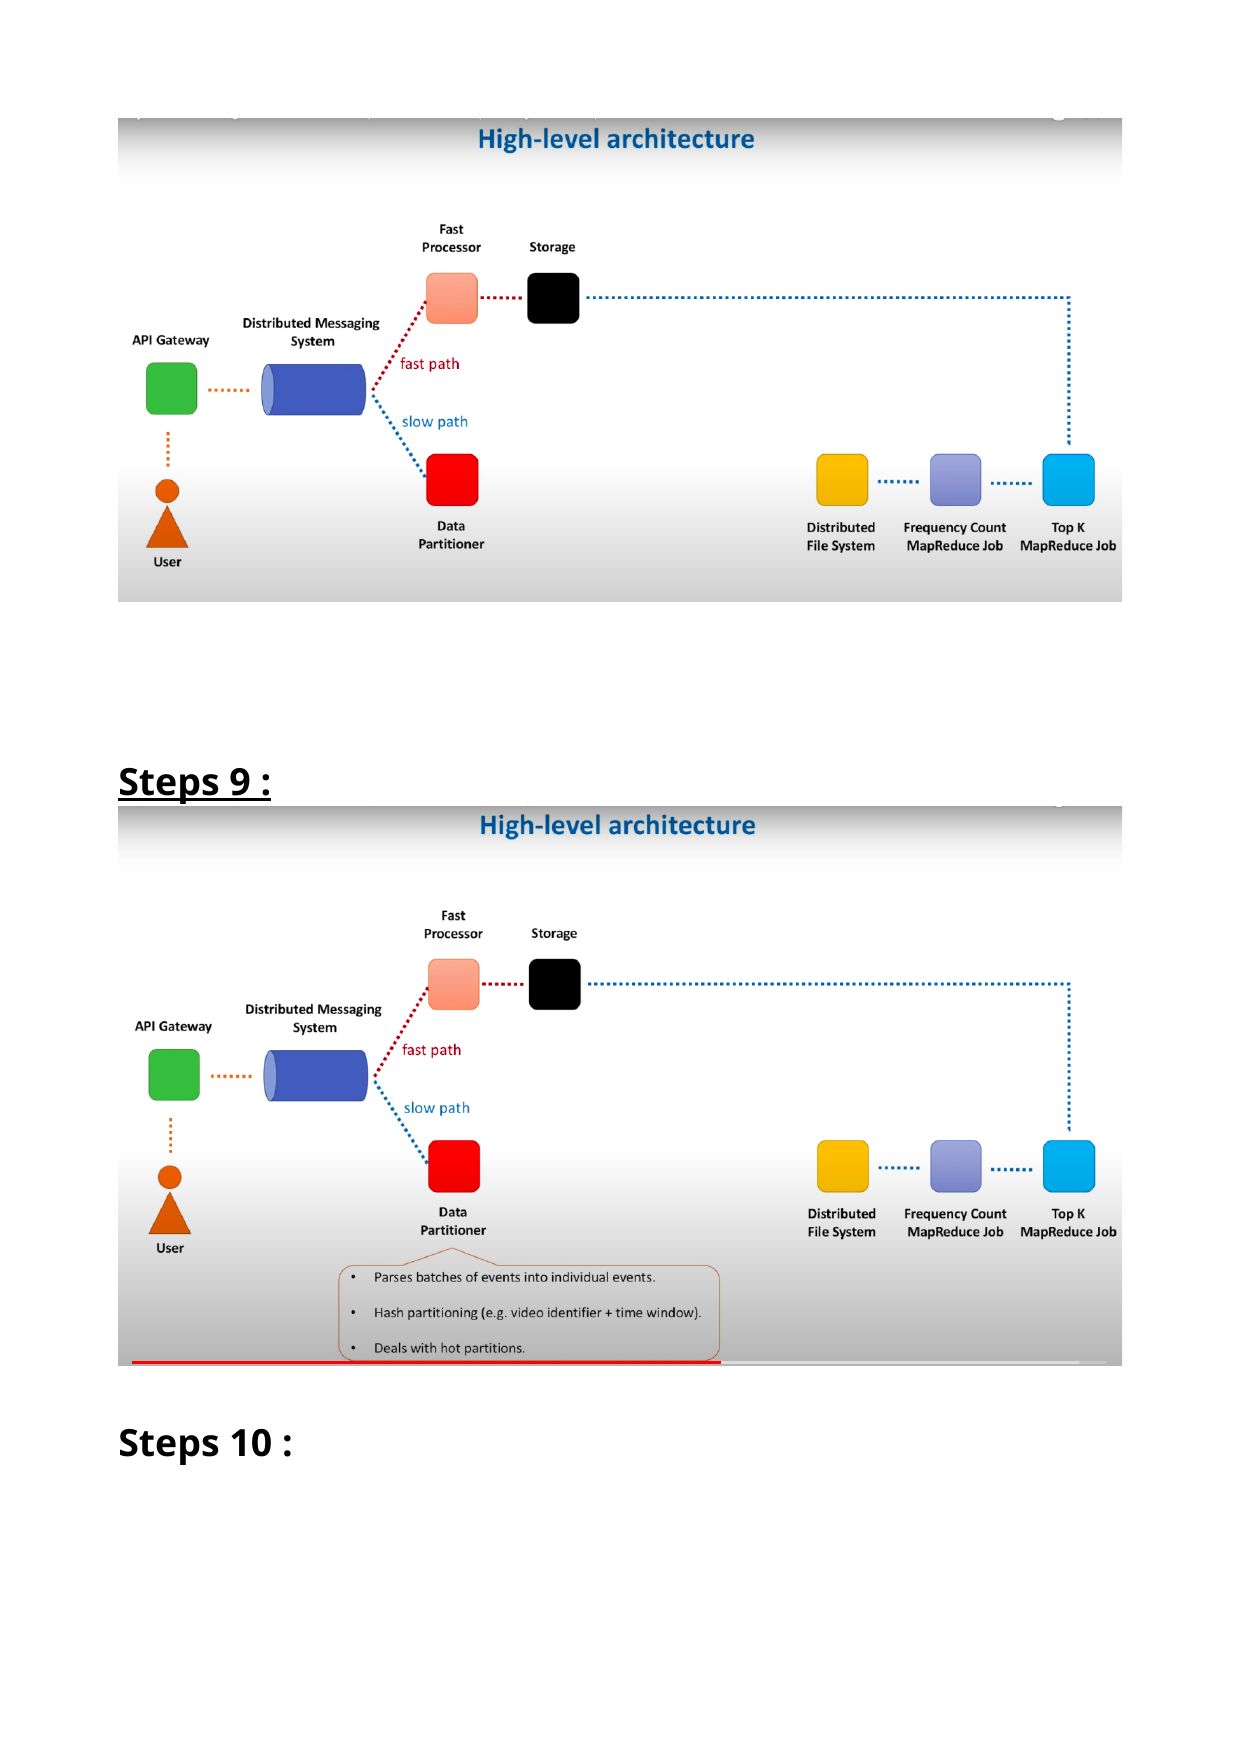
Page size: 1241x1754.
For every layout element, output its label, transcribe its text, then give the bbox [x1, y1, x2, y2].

text Steps 9 : [118, 755, 1122, 806]
text Steps 10 : [118, 1416, 1122, 1467]
picture [118, 118, 1123, 602]
picture [118, 806, 1123, 1366]
